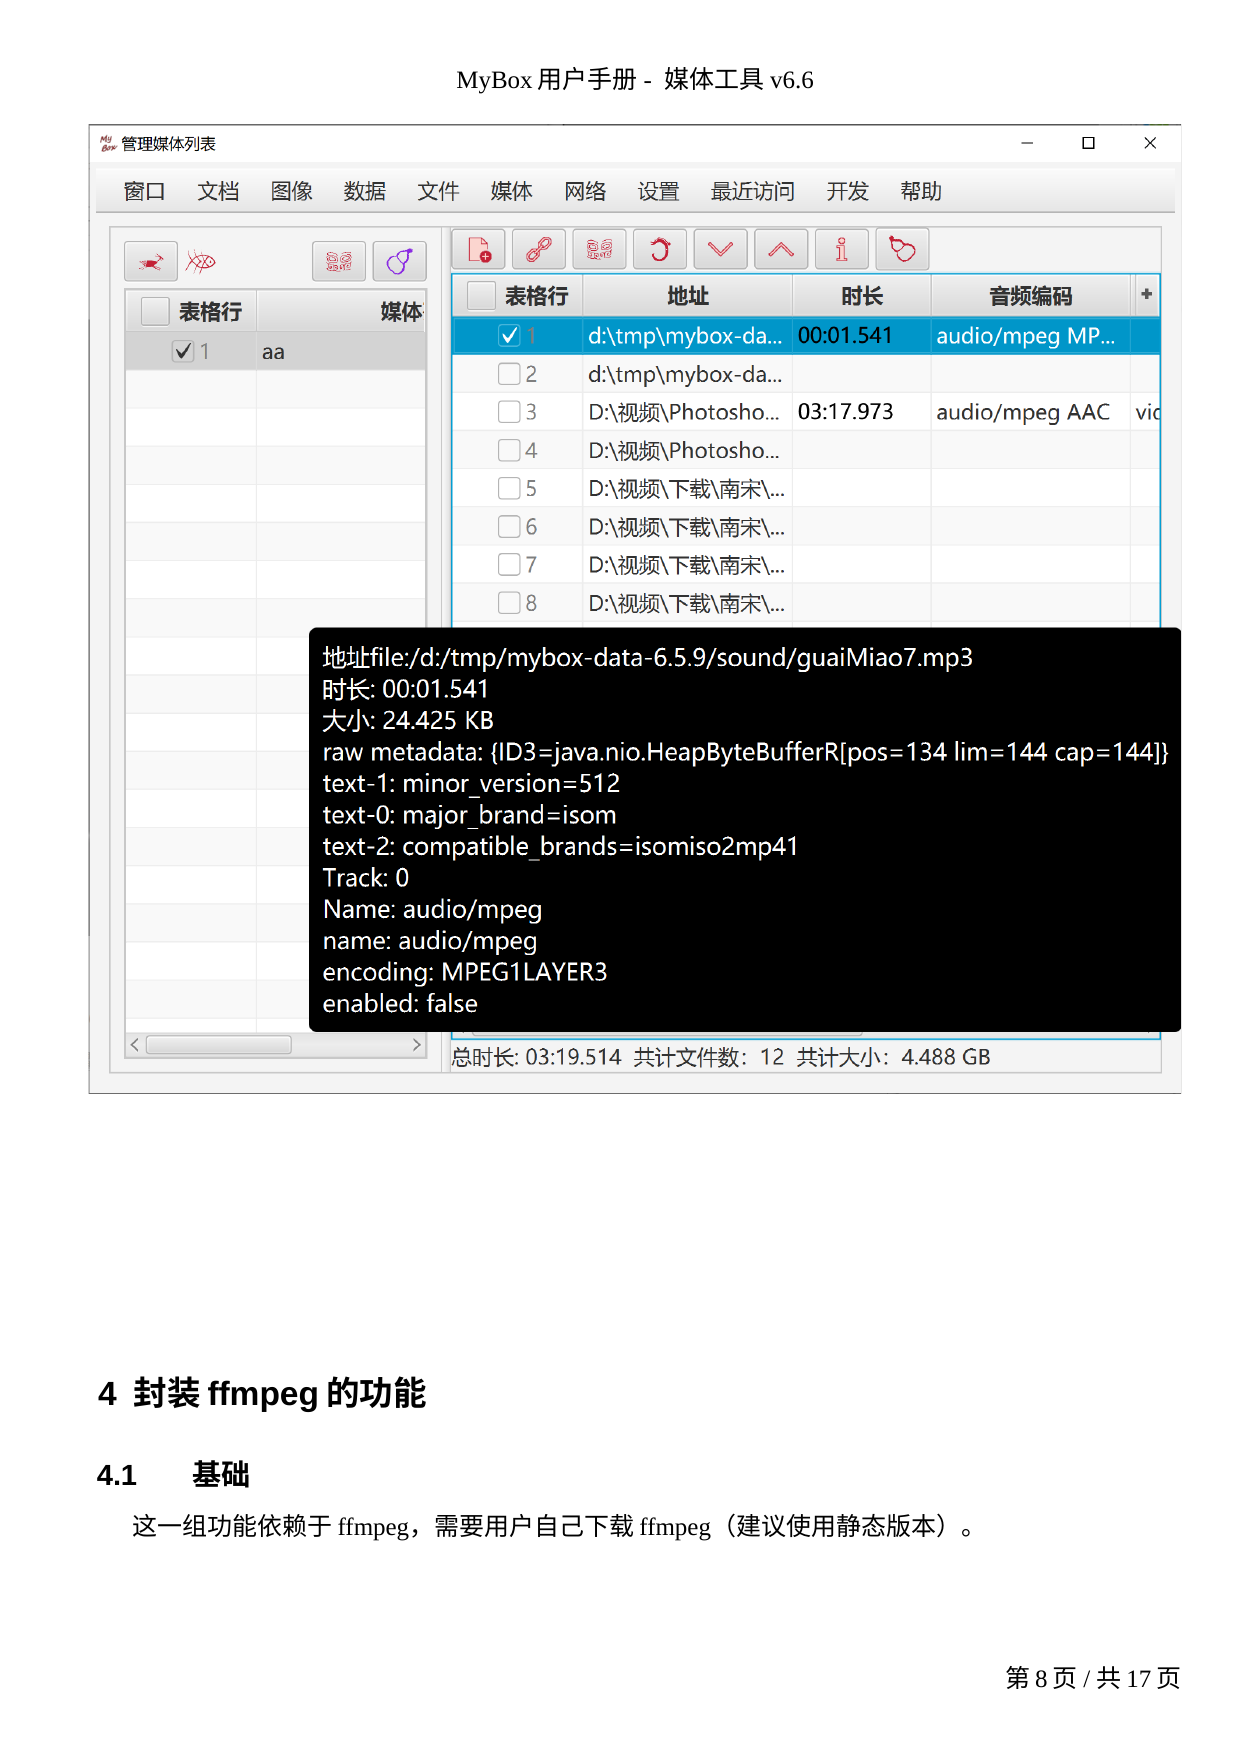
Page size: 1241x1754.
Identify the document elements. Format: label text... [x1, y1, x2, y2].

subtitle 封装ffmpeg的功能 [88, 1366, 1181, 1414]
text 这一组功能依赖于ffmpeg，需要用户自己下载ffmpeg（建议使用静态版本）。 [88, 1507, 1181, 1543]
subtitle 基础 [88, 1452, 1181, 1494]
picture [88, 124, 1182, 1094]
